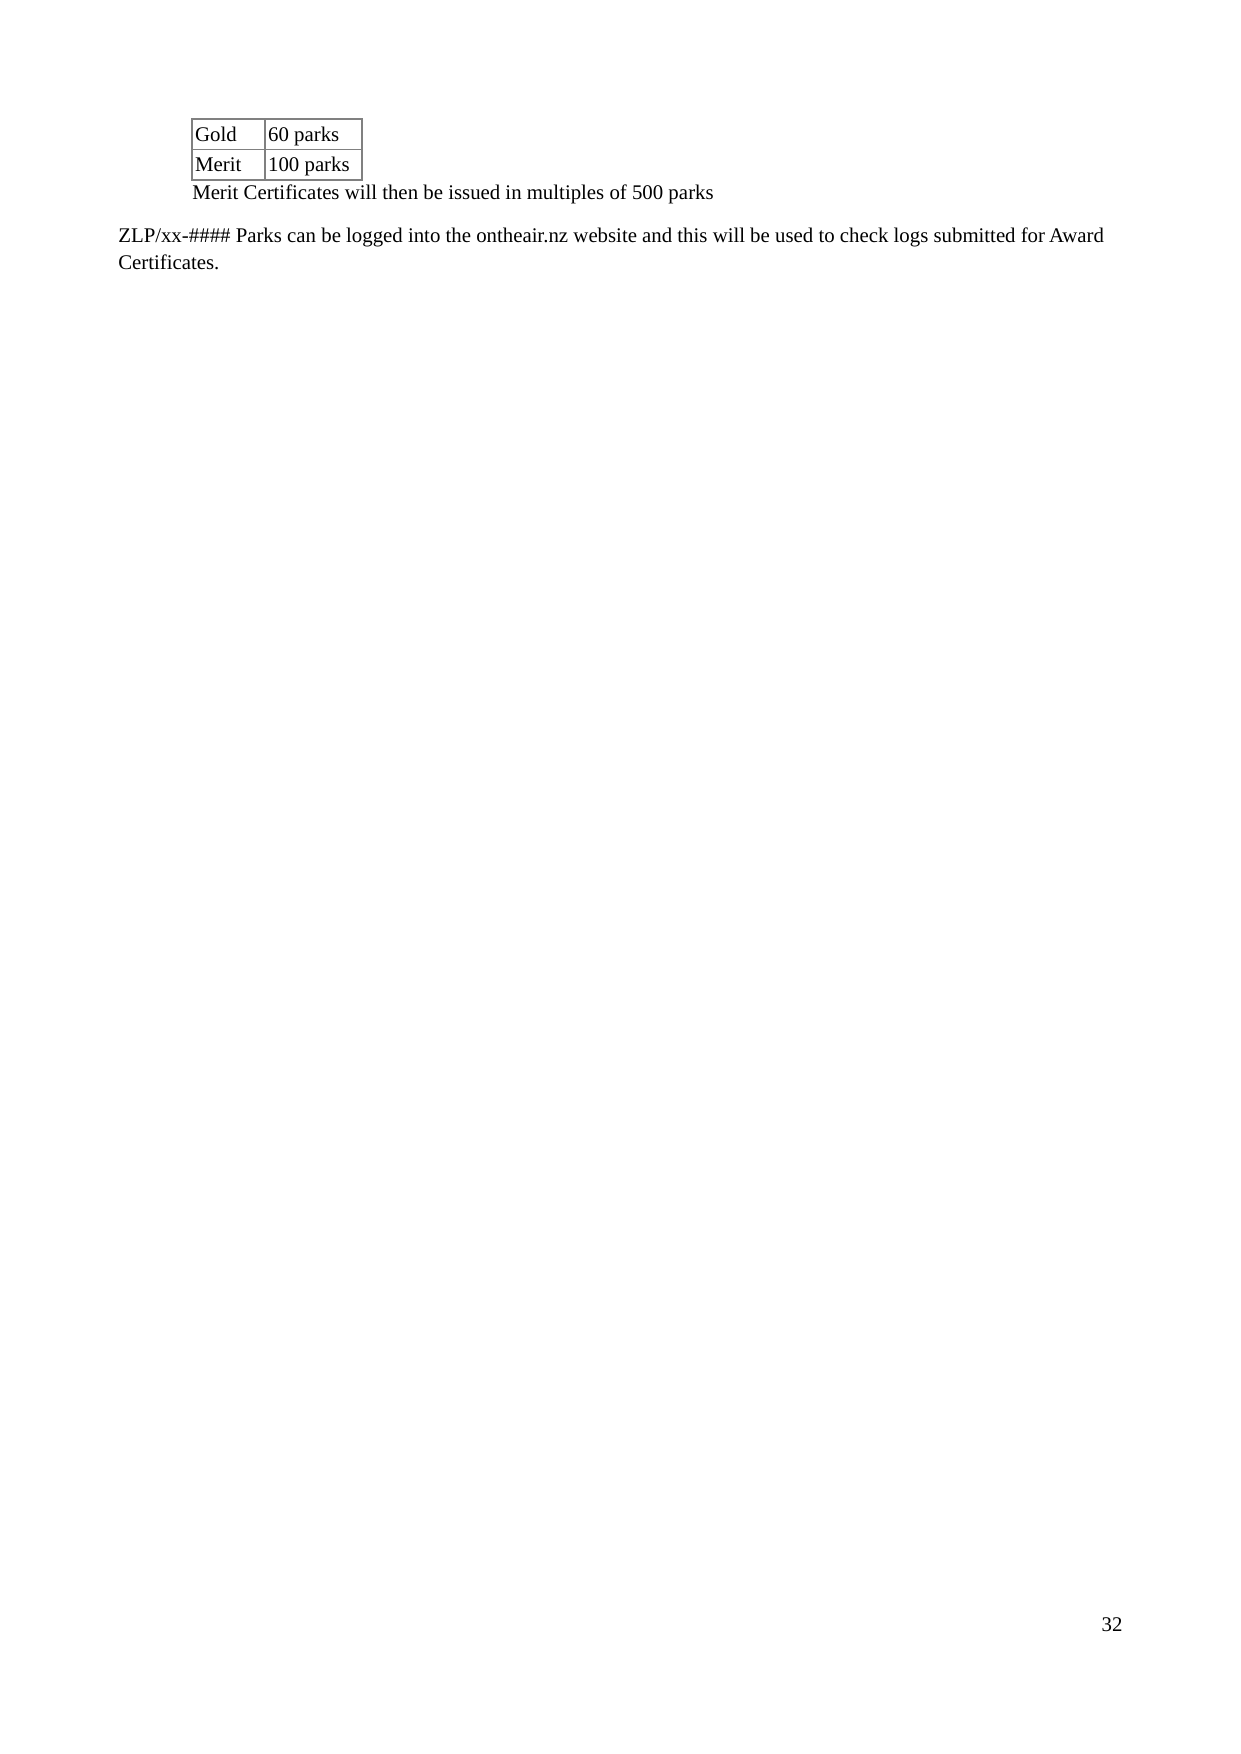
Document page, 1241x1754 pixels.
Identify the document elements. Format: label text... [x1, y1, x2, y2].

text ZLP/xx-#### Parks can be logged into the ontheair.nz website and this will be used to check logs submitted for Award Certificates. [118, 222, 1122, 274]
table_cell 60 parks [266, 120, 361, 148]
table_cell Merit [193, 150, 264, 179]
table_cell Gold [193, 120, 264, 148]
table_cell 100 parks [266, 150, 361, 179]
list Merit Certificates will then be issued in multiples of 500 parks [162, 180, 1122, 204]
